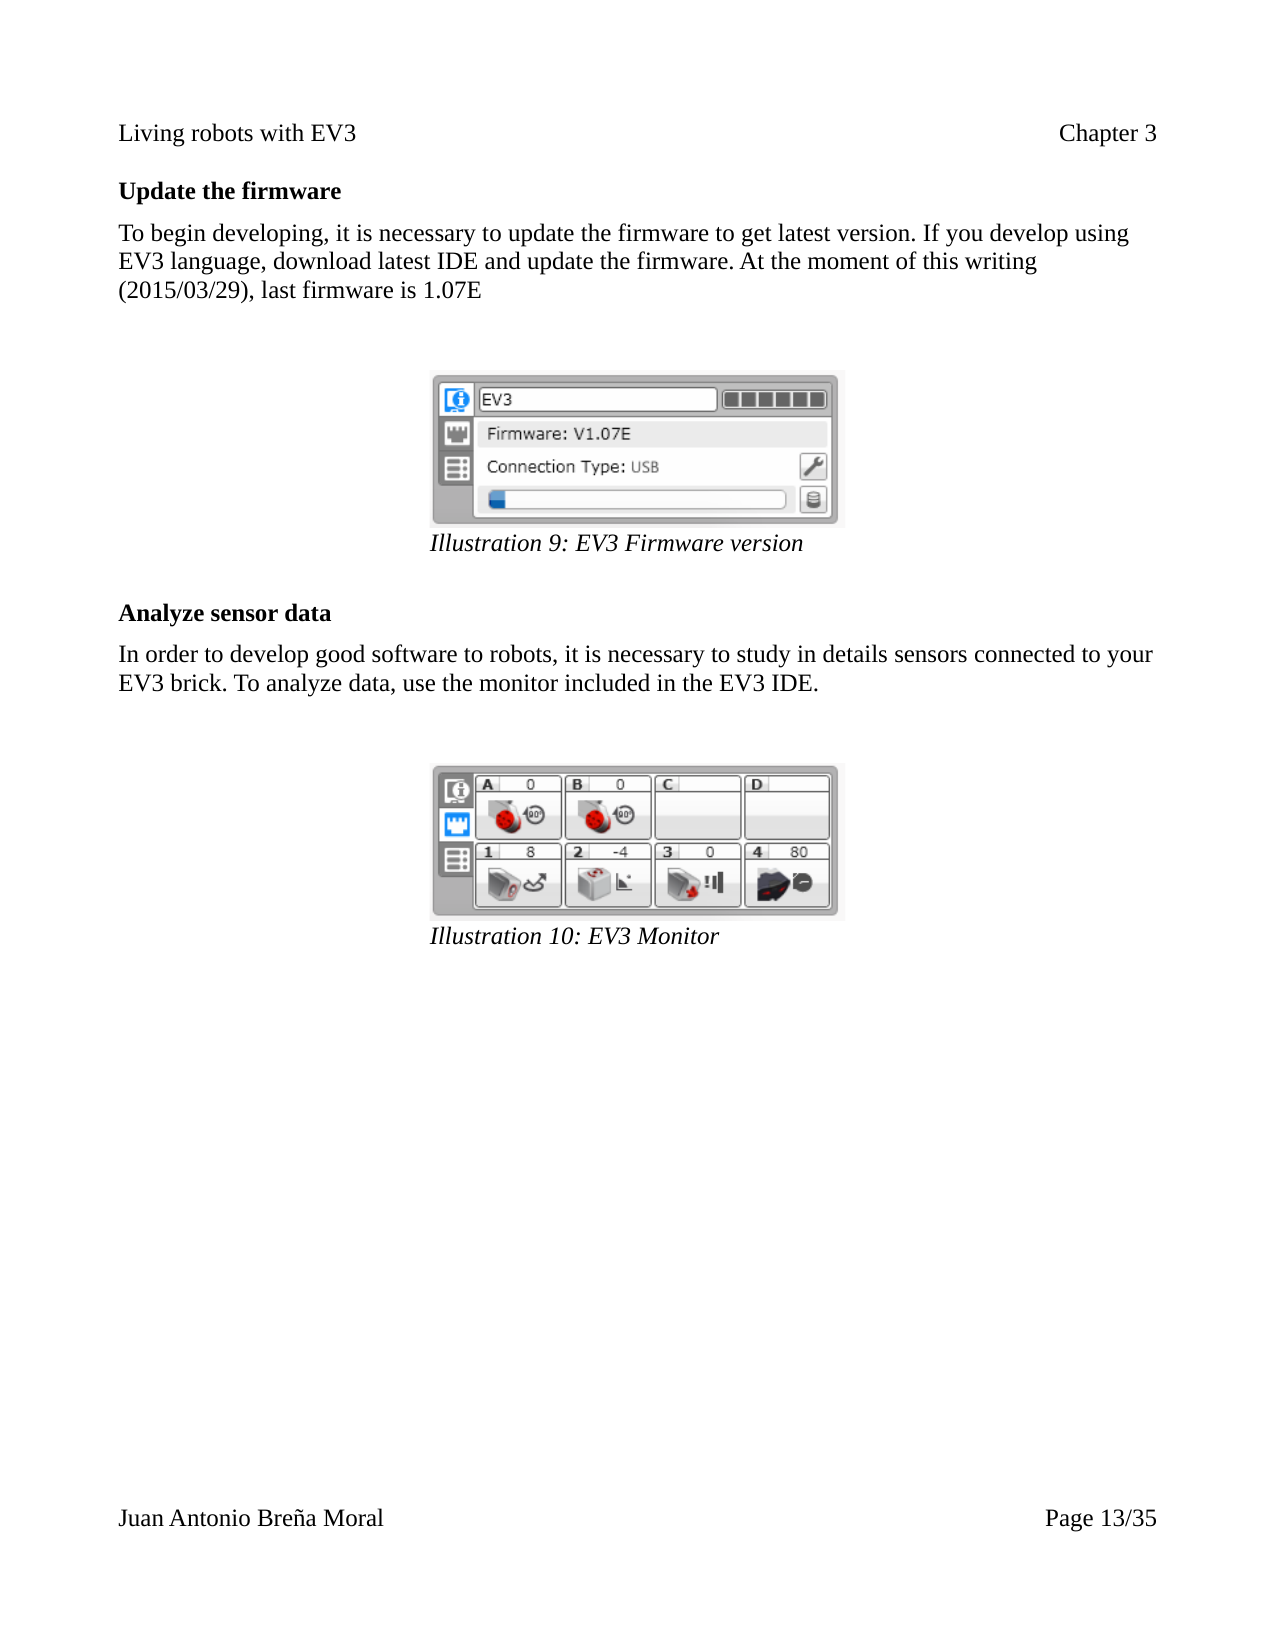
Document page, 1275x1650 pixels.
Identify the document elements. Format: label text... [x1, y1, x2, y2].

text Illustration 10: EV3 Monitor [429, 921, 845, 950]
text In order to develop good software to robots, it is necessary to study in details sensors connected to your EV3 brick. To analyze data, use the monitor included in the EV3 IDE. [118, 639, 1157, 697]
text Update the firmware [118, 176, 1157, 205]
picture [429, 763, 846, 921]
text To begin developing, it is necessary to update the firmware to get latest version. If you develop using EV3 language, download latest IDE and update the firmware. At the moment of this writing (2015/03/29), last firmware is 1.07E [118, 218, 1157, 304]
text Illustration 9: EV3 Firmware version [429, 528, 845, 557]
text Analyze sensor data [118, 598, 1157, 627]
picture [429, 370, 846, 528]
